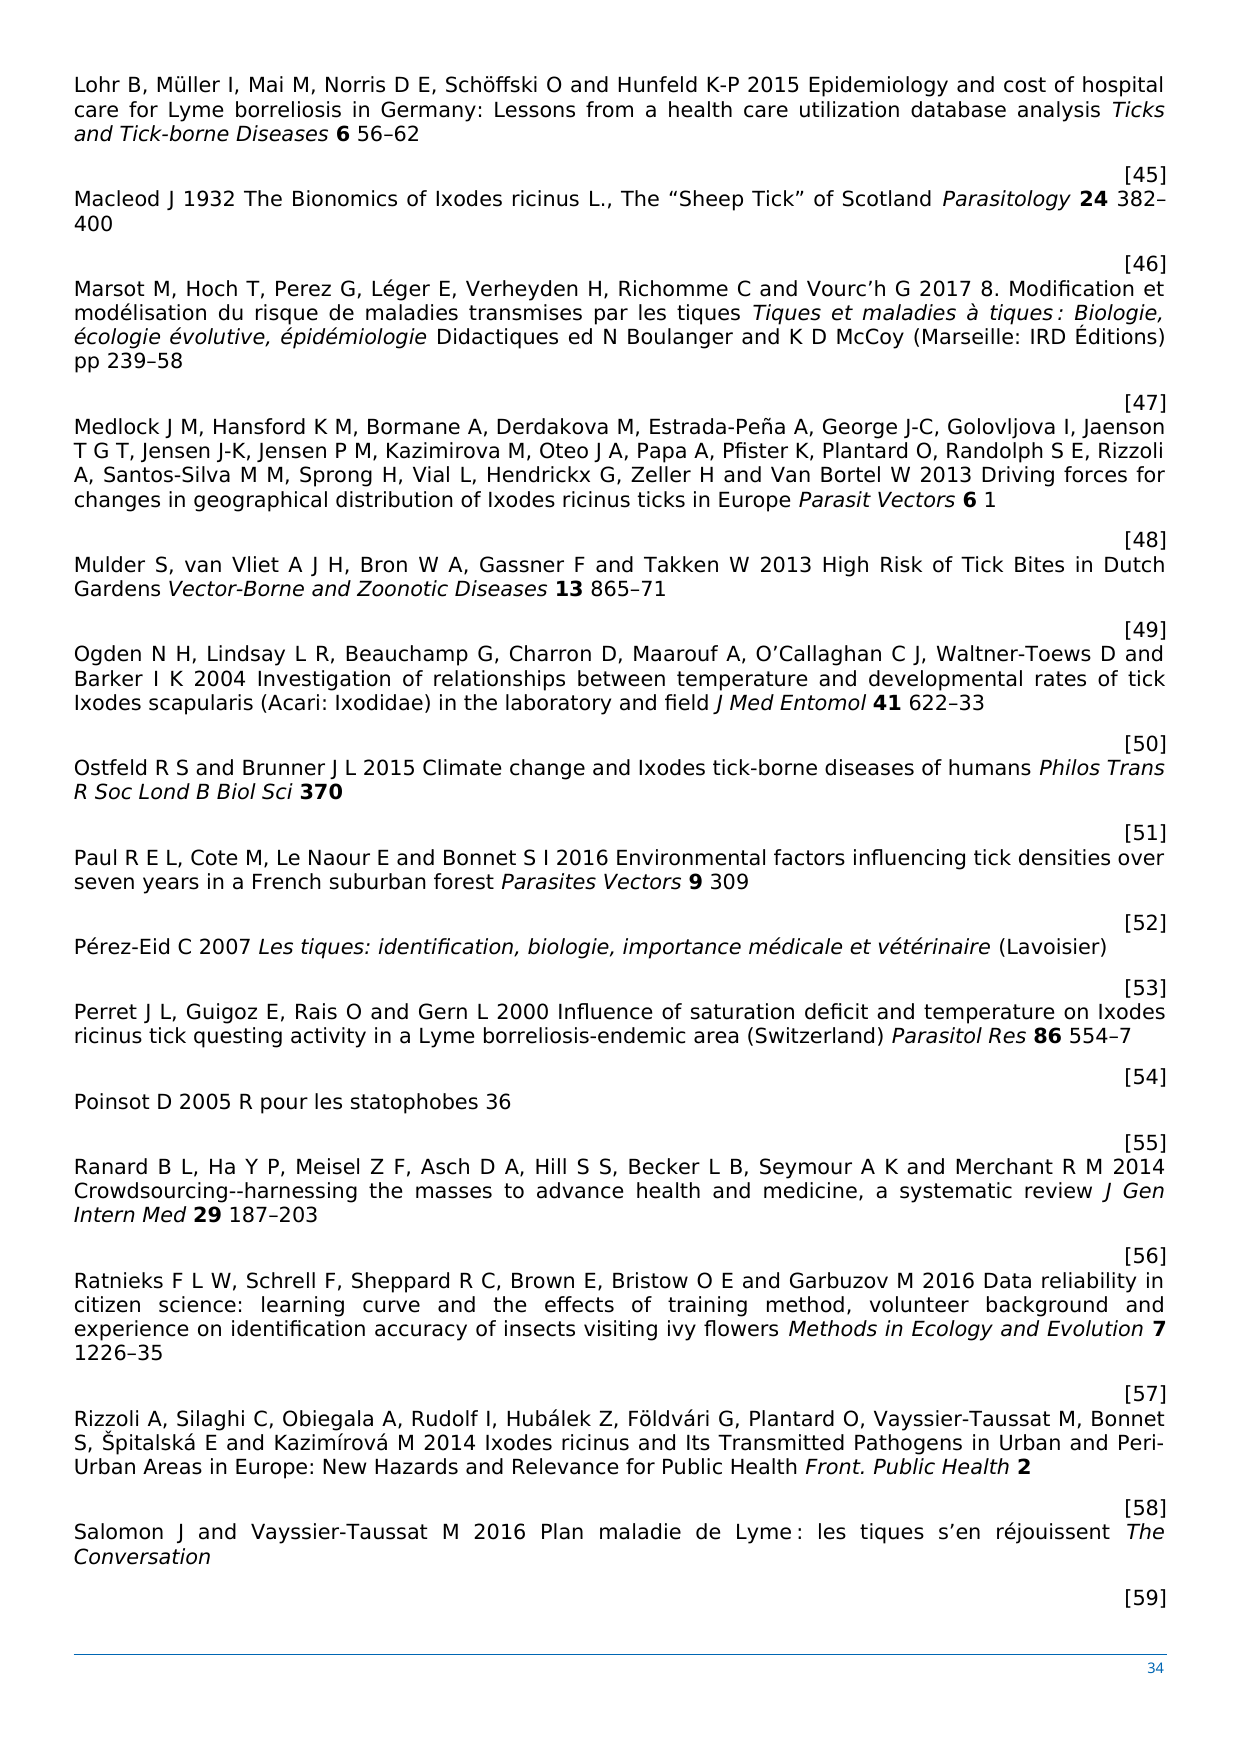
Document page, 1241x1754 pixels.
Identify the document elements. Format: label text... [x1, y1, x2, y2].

text Salomon J and Vayssier-Taussat M 2016 Plan maladie de Lyme : les tiques s’en réjouissent The Conversation [73, 1520, 1167, 1569]
text [57] [73, 1382, 1167, 1407]
text [48] [73, 528, 1167, 553]
text Ranard B L, Ha Y P, Meisel Z F, Asch D A, Hill S S, Becker L B, Seymour A K and Merchant R M 2014 Crowdsourcing--harnessing the masses to advance health and medicine, a systematic review J Gen Intern Med 29 187–203 [73, 1155, 1167, 1228]
text Marsot M, Hoch T, Perez G, Léger E, Verheyden H, Richomme C and Vourc’h G 2017 8. Modification et modélisation du risque de maladies transmises par les tiques Tiques et maladies à tiques : Biologie, écologie évolutive, épidémiologie Didactiques ed N Boulanger and K D McCoy (Marseille: IRD Éditions) pp 239–58 [73, 277, 1167, 374]
text Pérez-Eid C 2007 Les tiques: identification, biologie, importance médicale et vétérinaire (Lavoisier) [73, 935, 1167, 959]
text [58] [73, 1496, 1167, 1520]
text Ogden N H, Lindsay L R, Beauchamp G, Charron D, Maarouf A, O’Callaghan C J, Waltner-Toews D and Barker I K 2004 Investigation of relationships between temperature and developmental rates of tick Ixodes scapularis (Acari: Ixodidae) in the laboratory and field J Med Entomol 41 622–33 [73, 642, 1167, 715]
text Mulder S, van Vliet A J H, Bron W A, Gassner F and Takken W 2013 High Risk of Tick Bites in Dutch Gardens Vector-Borne and Zoonotic Diseases 13 865–71 [73, 553, 1167, 601]
text [59] [73, 1586, 1167, 1610]
text Perret J L, Guigoz E, Rais O and Gern L 2000 Influence of saturation deficit and temperature on Ixodes ricinus tick questing activity in a Lyme borreliosis-endemic area (Switzerland) Parasitol Res 86 554–7 [73, 1000, 1167, 1049]
text [53] [73, 976, 1167, 1000]
text [51] [73, 821, 1167, 846]
text Macleod J 1932 The Bionomics of Ixodes ricinus L., The “Sheep Tick” of Scotland Parasitology 24 382–400 [73, 187, 1167, 236]
text [56] [73, 1244, 1167, 1269]
text [45] [73, 163, 1167, 187]
text Poinsot D 2005 R pour les statophobes 36 [73, 1090, 1167, 1114]
text Lohr B, Müller I, Mai M, Norris D E, Schöffski O and Hunfeld K-P 2015 Epidemiology and cost of hospital care for Lyme borreliosis in Germany: Lessons from a health care utilization database analysis Ticks and Tick-borne Diseases 6 56–62 [73, 73, 1167, 146]
text [49] [73, 618, 1167, 642]
text Medlock J M, Hansford K M, Bormane A, Derdakova M, Estrada-Peña A, George J-C, Golovljova I, Jaenson T G T, Jensen J-K, Jensen P M, Kazimirova M, Oteo J A, Papa A, Pfister K, Plantard O, Randolph S E, Rizzoli A, Santos-Silva M M, Sprong H, Vial L, Hendrickx G, Zeller H and Van Bortel W 2013 Driving forces for changes in geographical distribution of Ixodes ricinus ticks in Europe Parasit Vectors 6 1 [73, 415, 1167, 512]
text Ratnieks F L W, Schrell F, Sheppard R C, Brown E, Bristow O E and Garbuzov M 2016 Data reliability in citizen science: learning curve and the effects of training method, volunteer background and experience on identification accuracy of insects visiting ivy flowers Methods in Ecology and Evolution 7 1226–35 [73, 1269, 1167, 1366]
text [54] [73, 1065, 1167, 1090]
text [46] [73, 252, 1167, 277]
text [55] [73, 1131, 1167, 1155]
text Ostfeld R S and Brunner J L 2015 Climate change and Ixodes tick-borne diseases of humans Philos Trans R Soc Lond B Biol Sci 370 [73, 756, 1167, 804]
text [52] [73, 911, 1167, 935]
text Paul R E L, Cote M, Le Naour E and Bonnet S I 2016 Environmental factors influencing tick densities over seven years in a French suburban forest Parasites Vectors 9 309 [73, 846, 1167, 894]
text Rizzoli A, Silaghi C, Obiegala A, Rudolf I, Hubálek Z, Földvári G, Plantard O, Vayssier-Taussat M, Bonnet S, Špitalská E and Kazimírová M 2014 Ixodes ricinus and Its Transmitted Pathogens in Urban and Peri-Urban Areas in Europe: New Hazards and Relevance for Public Health Front. Public Health 2 [73, 1407, 1167, 1479]
text [50] [73, 732, 1167, 756]
text [47] [73, 391, 1167, 415]
